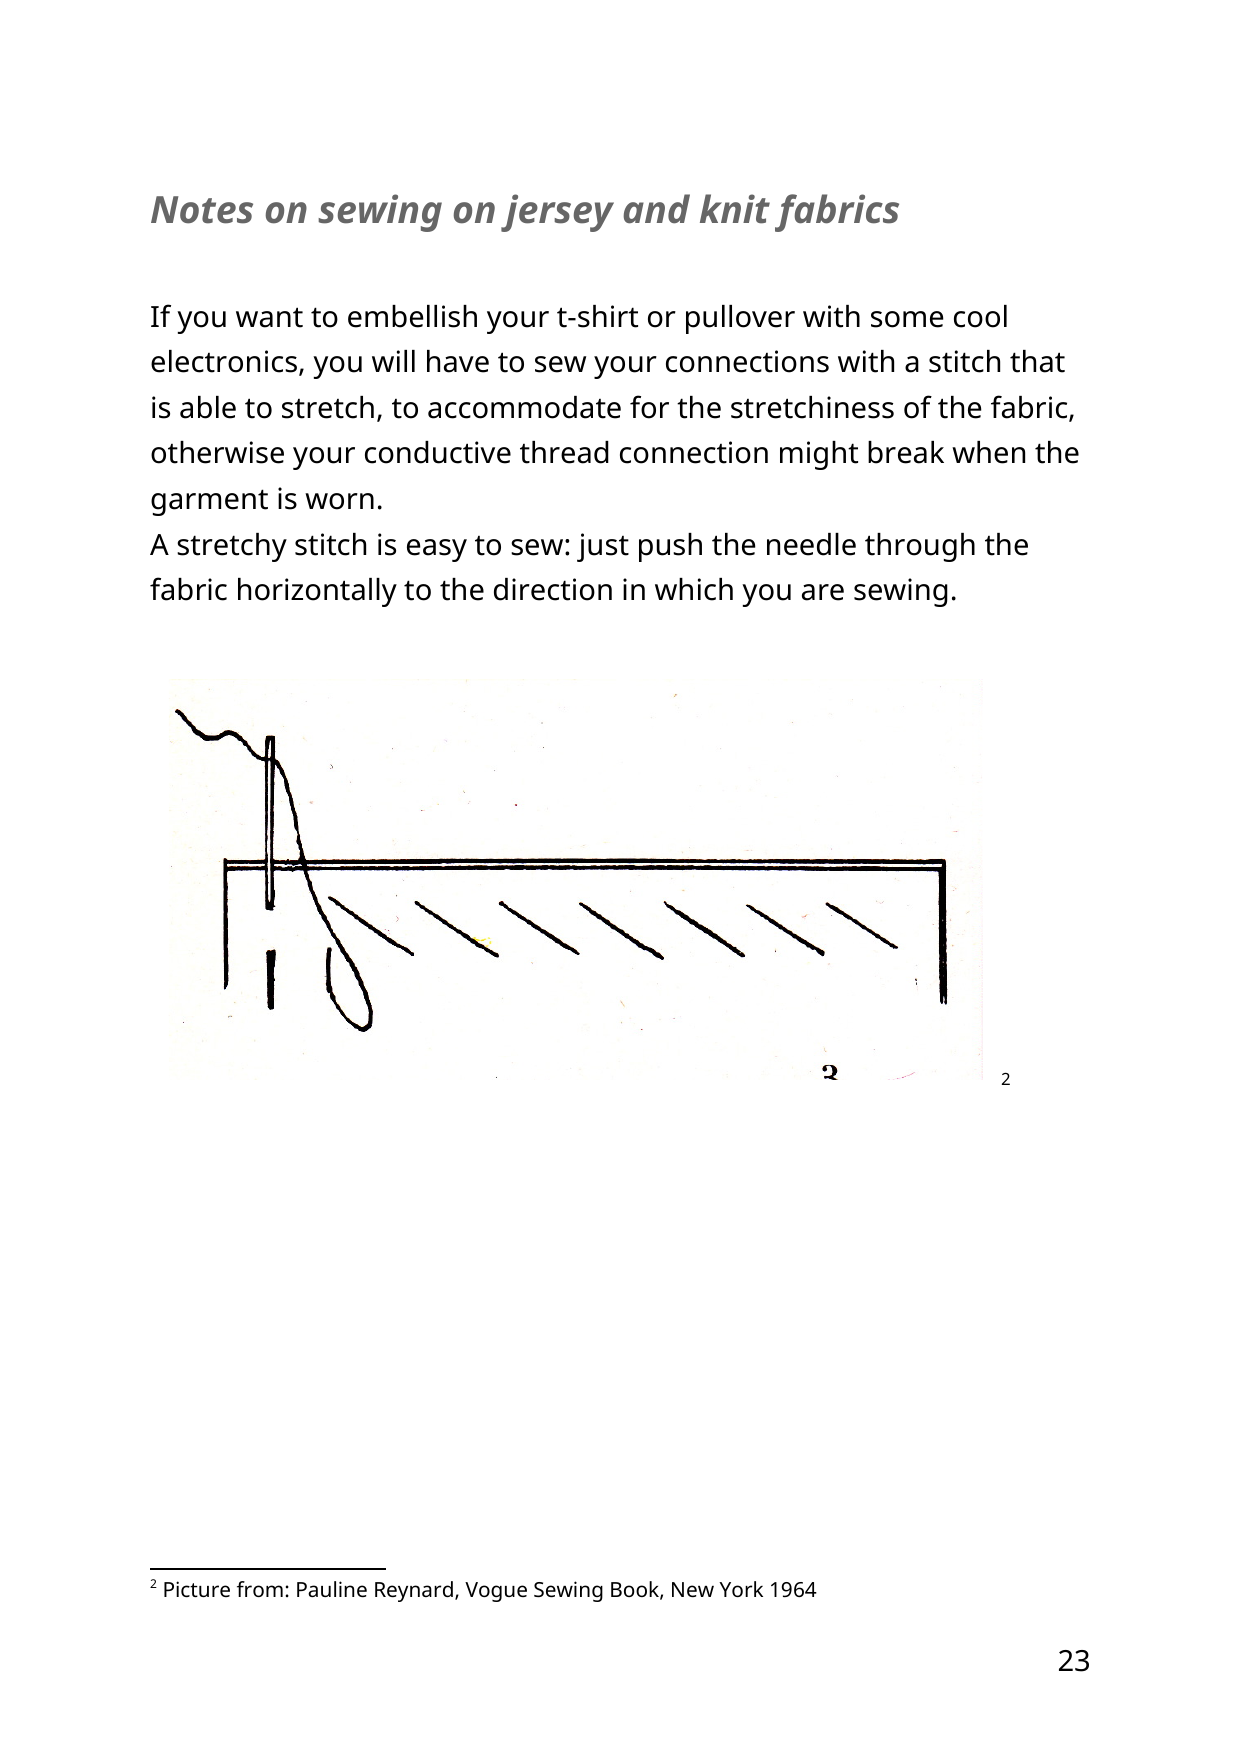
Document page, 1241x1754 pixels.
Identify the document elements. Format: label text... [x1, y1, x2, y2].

text If you want to embellish your t-shirt or pullover with some cool electronics, you will have to sew your connections with a stitch that is able to stretch, to accommodate for the stretchiness of the fabric, otherwise your conductive thread connection might break when the garment is worn. [150, 296, 1091, 518]
text Picture from: Pauline Reynard, Vogue Sewing Book, New York 1964 [150, 1575, 1091, 1603]
subtitle Notes on sewing on jersey and knit fabrics [150, 183, 1091, 234]
picture [168, 679, 983, 1080]
text A stretchy stitch is easy to sew: just push the needle through the fabric horizontally to the direction in which you are sewing. [150, 524, 1091, 609]
